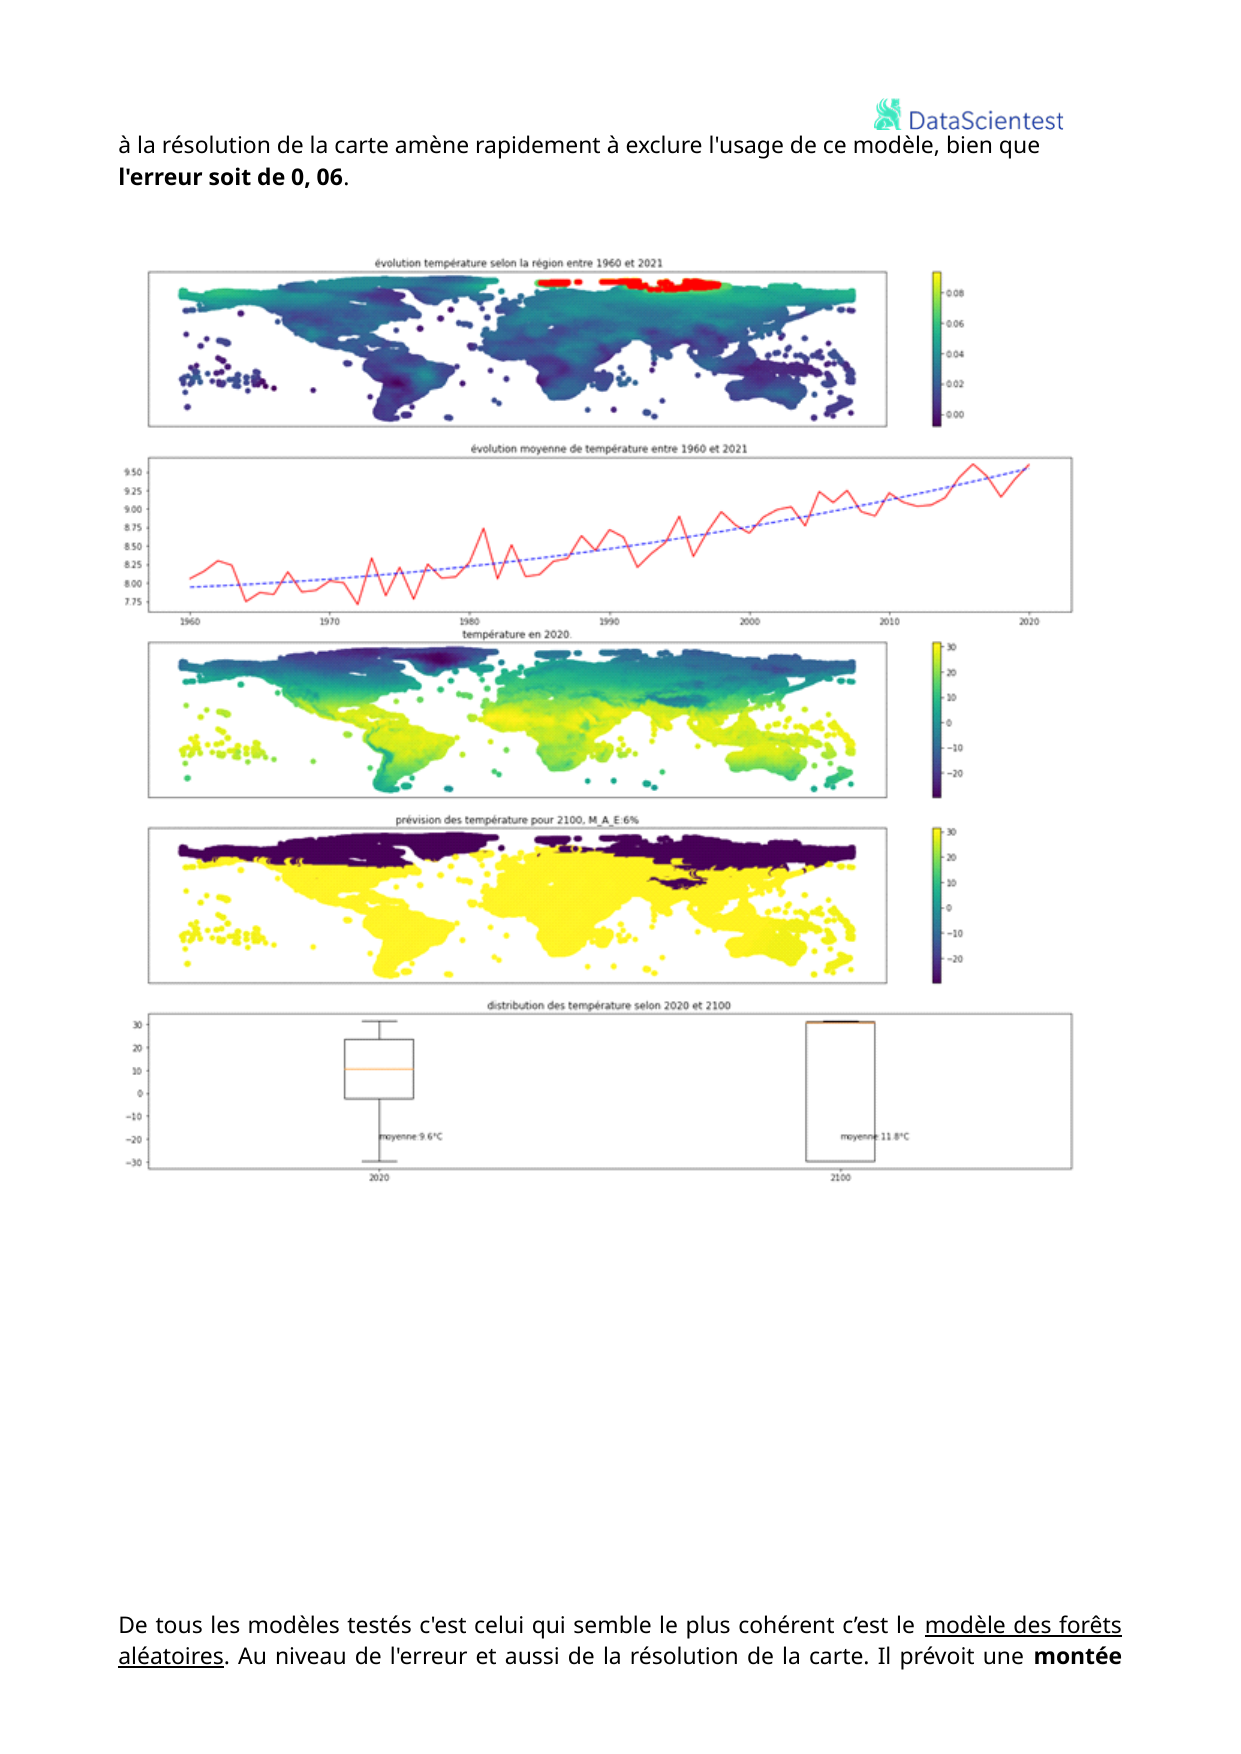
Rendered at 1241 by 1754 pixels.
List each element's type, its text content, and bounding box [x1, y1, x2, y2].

text De tous les modèles testés c'est celui qui semble le plus cohérent c’est le modèle des forêts aléatoires. Au niveau de l'erreur et aussi de la résolution de la carte. Il prévoit une montée [118, 1608, 1122, 1671]
text à la résolution de la carte amène rapidement à exclure l'usage de ce modèle, bien que l'erreur soit de 0, 06. [118, 129, 1122, 192]
